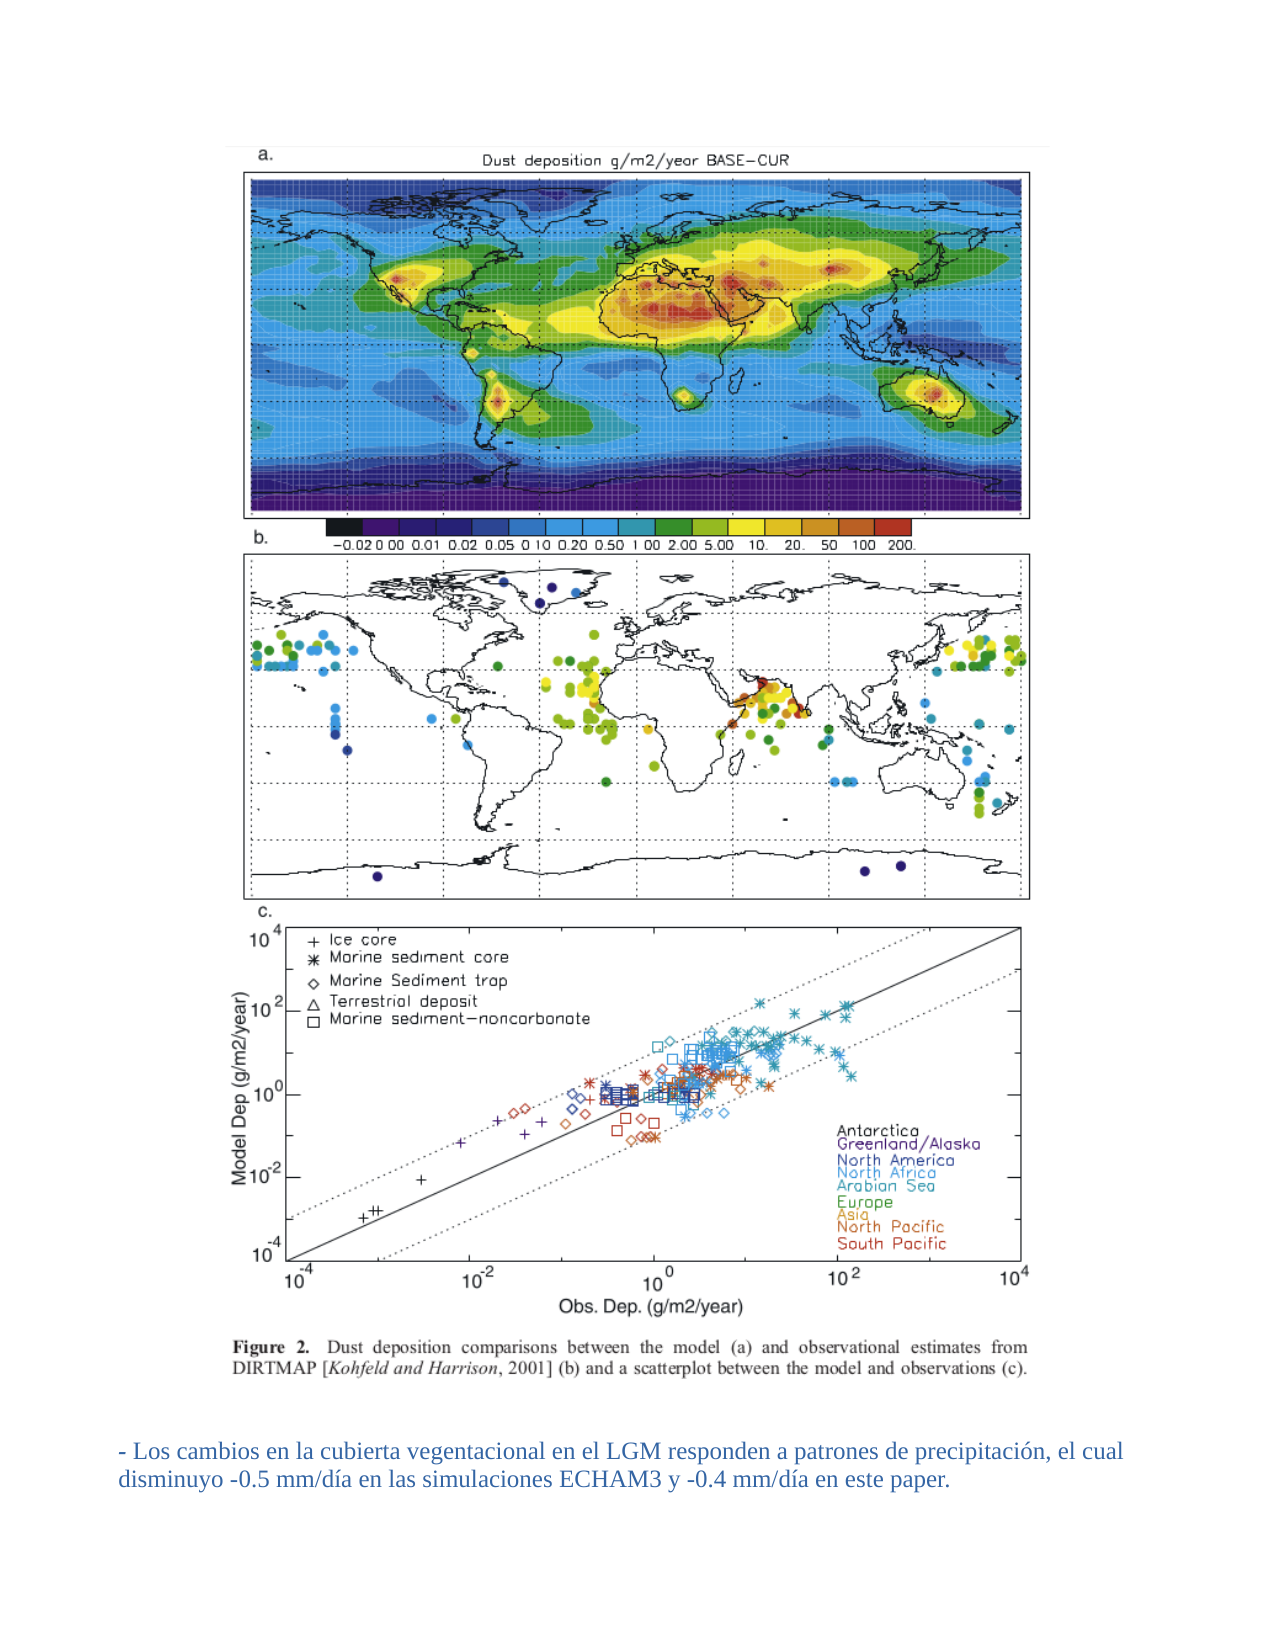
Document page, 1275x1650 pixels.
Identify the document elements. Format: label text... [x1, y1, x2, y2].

text - Los cambios en la cubierta vegentacional en el LGM responden a patrones de precipitación, el cual disminuyo -0.5 mm/día en las simulaciones ECHAM3 y -0.4 mm/día en este paper. [118, 1436, 1157, 1493]
picture [225, 146, 1050, 1379]
